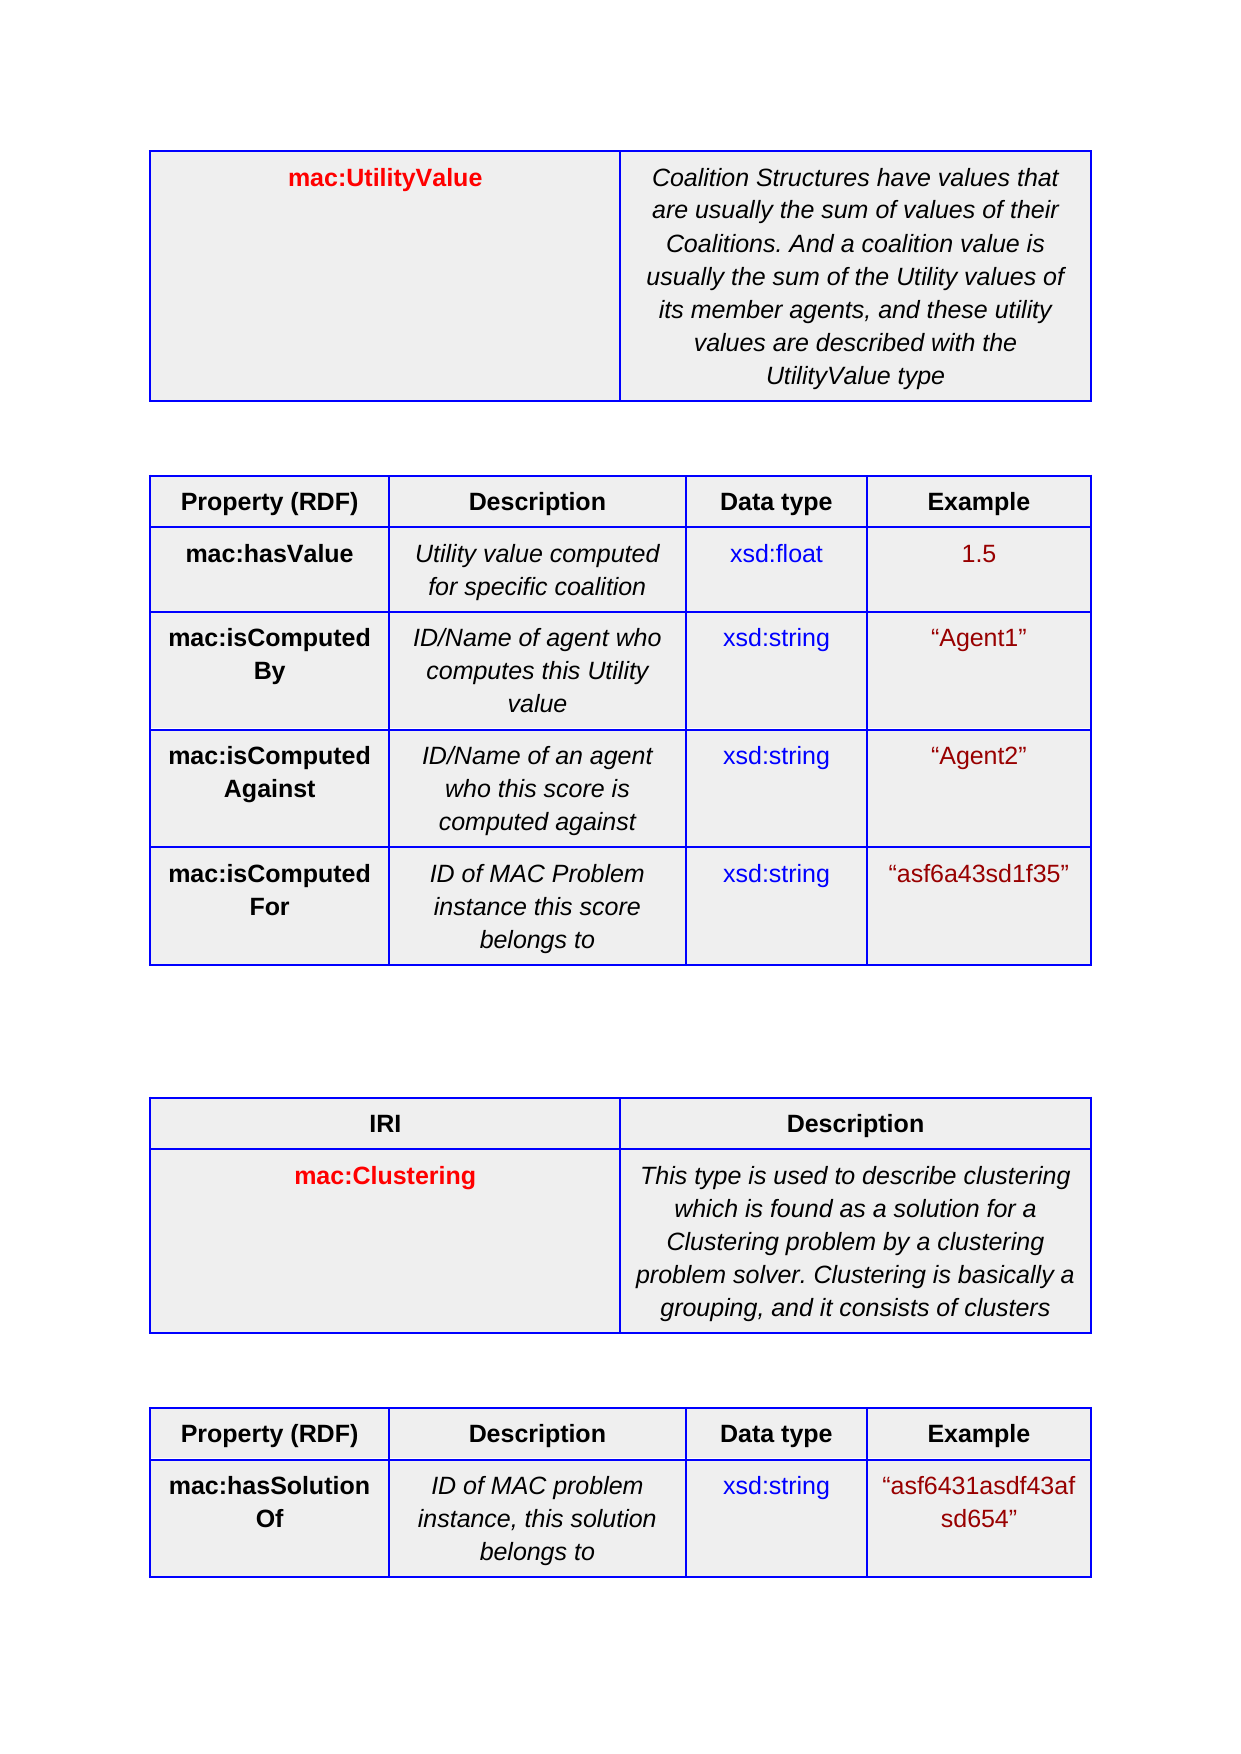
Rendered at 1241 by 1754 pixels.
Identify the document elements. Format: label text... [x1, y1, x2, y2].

table_cell ID/Name of an agent who this score is computed against [390, 731, 685, 846]
table_header Description [390, 477, 685, 526]
table_header IRI [151, 1099, 619, 1148]
table_cell mac:isComputedBy [151, 613, 388, 728]
table_header Property (RDF) [151, 1409, 388, 1458]
table_cell xsd:string [687, 1461, 866, 1576]
table_header Data type [687, 477, 866, 526]
table_cell xsd:float [687, 528, 866, 611]
table_header Description [390, 1409, 685, 1458]
table_header Data type [687, 1409, 866, 1458]
table_header Property (RDF) [151, 477, 388, 526]
table_cell “Agent1” [868, 613, 1090, 728]
table_cell ID of MAC Problem instance this score belongs to [390, 848, 685, 964]
table_cell Utility value computed for specific coalition [390, 528, 685, 611]
table_cell xsd:string [687, 613, 866, 728]
table_cell ID of MAC problem instance, this solution belongs to [390, 1461, 685, 1576]
table_cell “Agent2” [868, 731, 1090, 846]
table_cell Coalition Structures have values that are usually the sum of values of their Coalitions. And a coalition value is usually the sum of the Utility values of its member agents, and these utility values are described with the UtilityValue type [621, 152, 1090, 400]
table_cell 1.5 [868, 528, 1090, 611]
table_header Example [868, 1409, 1090, 1458]
table_cell xsd:string [687, 848, 866, 964]
table_cell mac:UtilityValue [151, 152, 619, 400]
table_cell xsd:string [687, 731, 866, 846]
table_cell mac:isComputedFor [151, 848, 388, 964]
table_cell This type is used to describe clustering which is found as a solution for a Clustering problem by a clustering problem solver. Clustering is basically a grouping, and it consists of clusters [621, 1150, 1090, 1332]
table_cell “asf6431asdf43afsd654” [868, 1461, 1090, 1576]
table_header Example [868, 477, 1090, 526]
table_cell mac:Clustering [151, 1150, 619, 1332]
table_cell mac:hasValue [151, 528, 388, 611]
table_cell mac:hasSolutionOf [151, 1461, 388, 1576]
table_cell “asf6a43sd1f35” [868, 848, 1090, 964]
table_cell mac:isComputedAgainst [151, 731, 388, 846]
table_header Description [621, 1099, 1090, 1148]
table_cell ID/Name of agent who computes this Utility value [390, 613, 685, 728]
